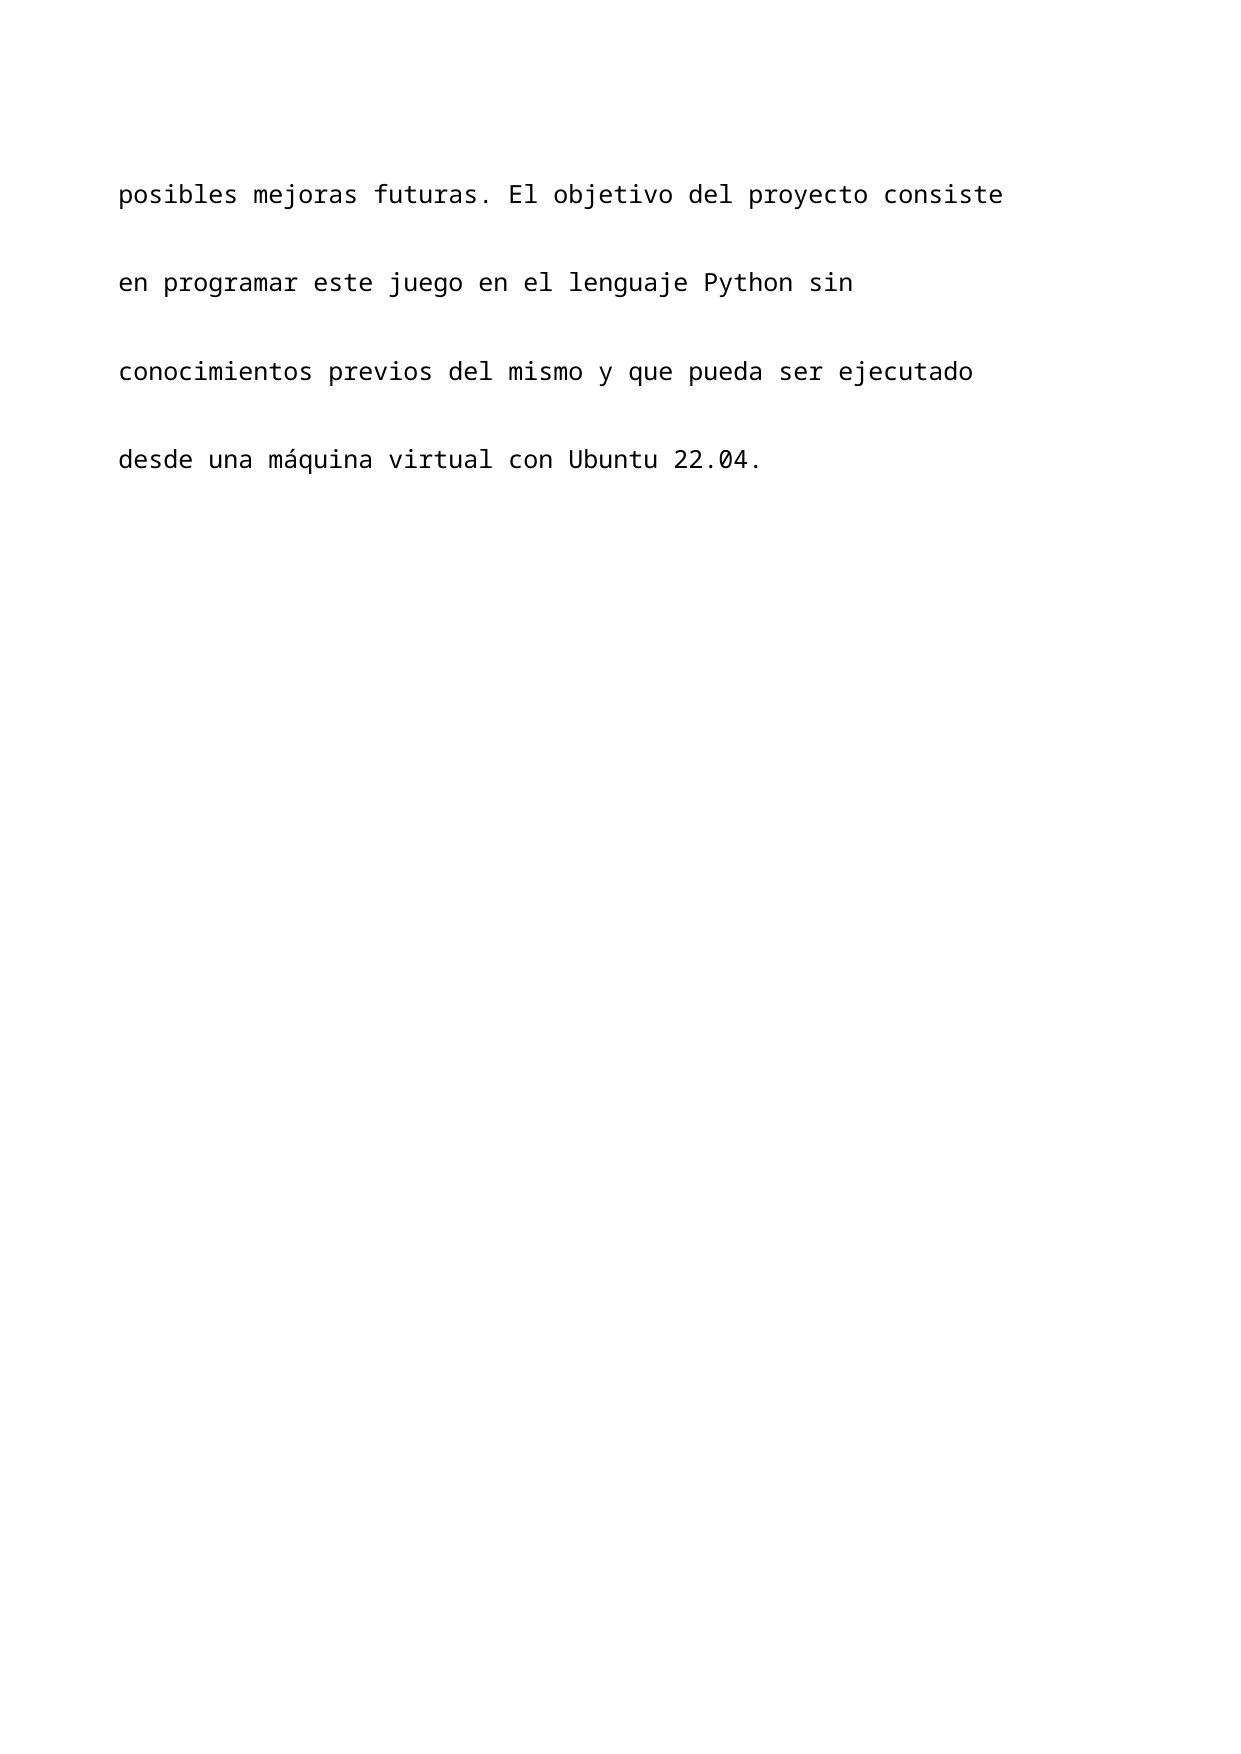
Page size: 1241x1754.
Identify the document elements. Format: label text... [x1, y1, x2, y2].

text posibles mejoras futuras. El objetivo del proyecto consiste en programar este juego en el lenguaje Python sin conocimientos previos del mismo y que pueda ser ejecutado desde una máquina virtual con Ubuntu 22.04. [118, 176, 1038, 476]
